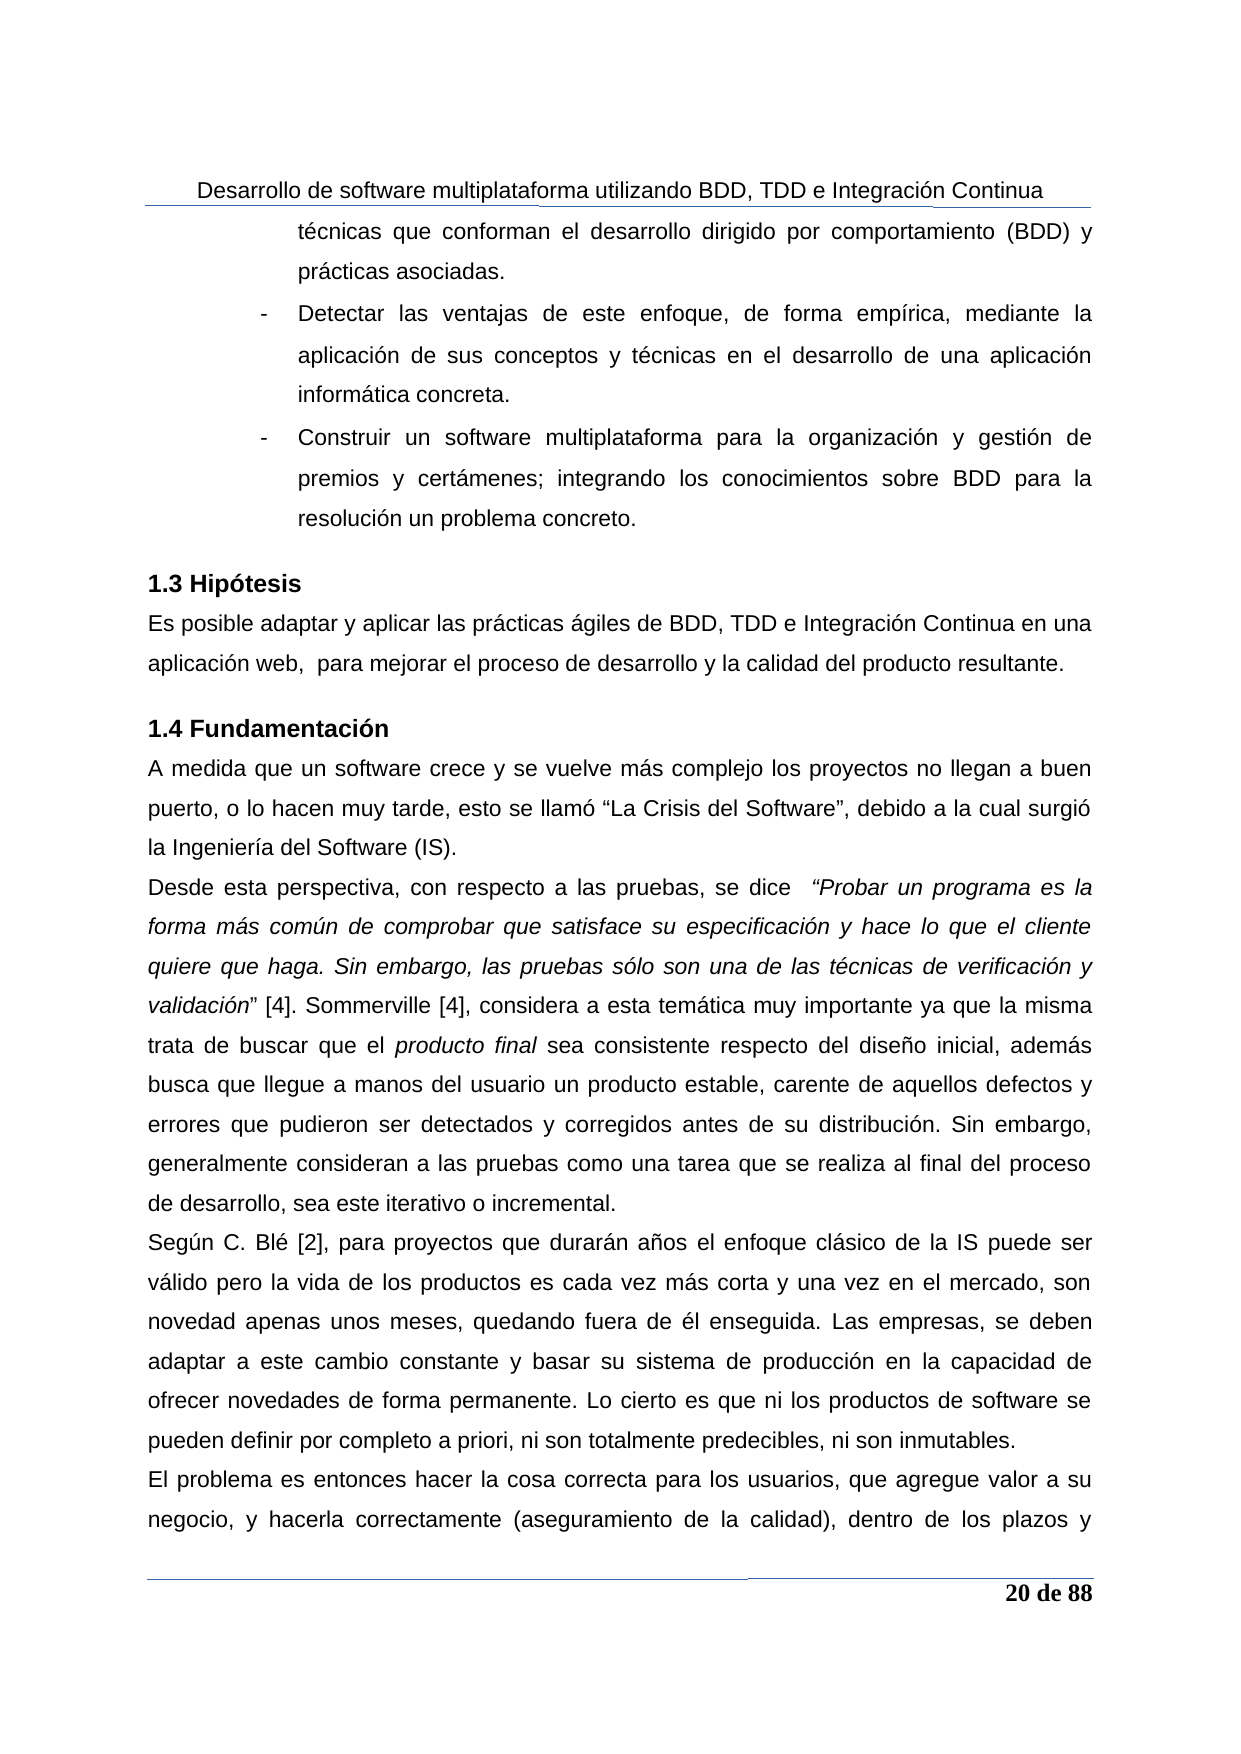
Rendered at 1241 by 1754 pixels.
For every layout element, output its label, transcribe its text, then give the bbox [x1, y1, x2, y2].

text A medida que un software crece y se vuelve más complejo los proyectos no llegan a buen puerto, o lo hacen muy tarde, esto se llamó “La Crisis del Software”, debido a la cual surgió la Ingeniería del Software (IS). [148, 755, 1093, 861]
list técnicas que conforman el desarrollo dirigido por comportamiento (BDD) y prácticas asociadas. [260, 218, 1093, 284]
text Es posible adaptar y aplicar las prácticas ágiles de BDD, TDD e Integración Continua en una aplicación web, para mejorar el proceso de desarrollo y la calidad del producto resultante. [148, 610, 1093, 676]
list Construir un software multiplataforma para la organización y gestión de premios y certámenes; integrando los conocimientos sobre BDD para la resolución un problema concreto. [260, 421, 1093, 531]
subtitle 1.3 Hipótesis [148, 569, 1093, 598]
text Según C. Blé [2], para proyectos que durarán años el enfoque clásico de la IS puede ser válido pero la vida de los productos es cada vez más corta y una vez en el mercado, son novedad apenas unos meses, quedando fuera de él enseguida. Las empresas, se deben adaptar a este cambio constante y basar su sistema de producción en la capacidad de ofrecer novedades de forma permanente. Lo cierto es que ni los productos de software se pueden definir por completo a priori, ni son totalmente predecibles, ni son inmutables. [148, 1229, 1093, 1453]
text Desde esta perspectiva, con respecto a las pruebas, se dice “Probar un programa es la forma más común de comprobar que satisface su especificación y hace lo que el cliente quiere que haga. Sin embargo, las pruebas sólo son una de las técnicas de verificación y validación” [4]. Sommerville [4], considera a esta temática muy importante ya que la misma trata de buscar que el producto final sea consistente respecto del diseño inicial, además busca que llegue a manos del usuario un producto estable, carente de aquellos defectos y errores que pudieron ser detectados y corregidos antes de su distribución. Sin embargo, generalmente consideran a las pruebas como una tarea que se realiza al final del proceso de desarrollo, sea este iterativo o incremental. [148, 874, 1093, 1216]
list Detectar las ventajas de este enfoque, de forma empírica, mediante la aplicación de sus conceptos y técnicas en el desarrollo de una aplicación informática concreta. [260, 297, 1093, 407]
subtitle 1.4 Fundamentación [148, 714, 1093, 743]
text El problema es entonces hacer la cosa correcta para los usuarios, que agregue valor a su negocio, y hacerla correctamente (aseguramiento de la calidad), dentro de los plazos y [148, 1466, 1093, 1532]
